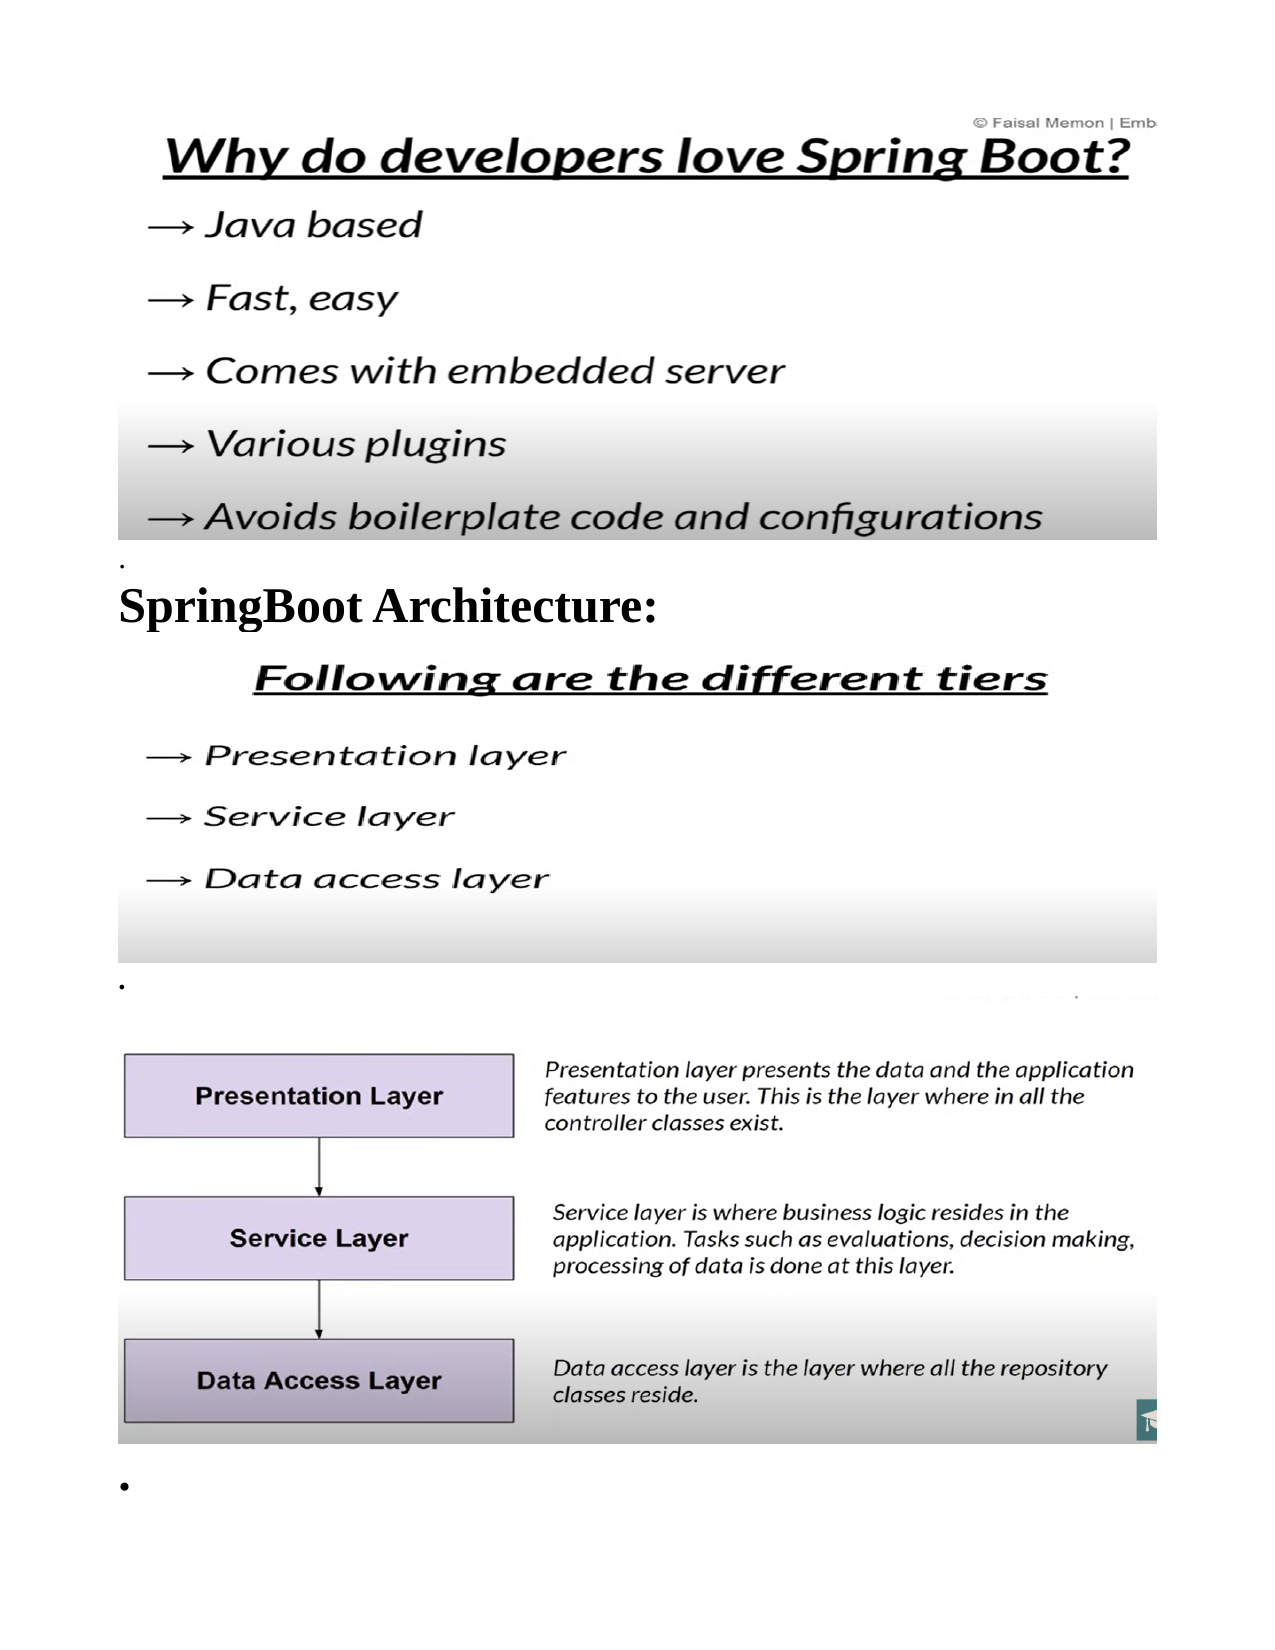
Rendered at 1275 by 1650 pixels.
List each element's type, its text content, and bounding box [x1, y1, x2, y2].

text SpringBoot Architecture: [118, 575, 1157, 632]
text . [118, 963, 1157, 996]
text . [118, 1444, 1157, 1501]
text . [118, 540, 1157, 575]
picture [118, 118, 1157, 540]
picture [118, 996, 1157, 1444]
picture [118, 632, 1157, 963]
